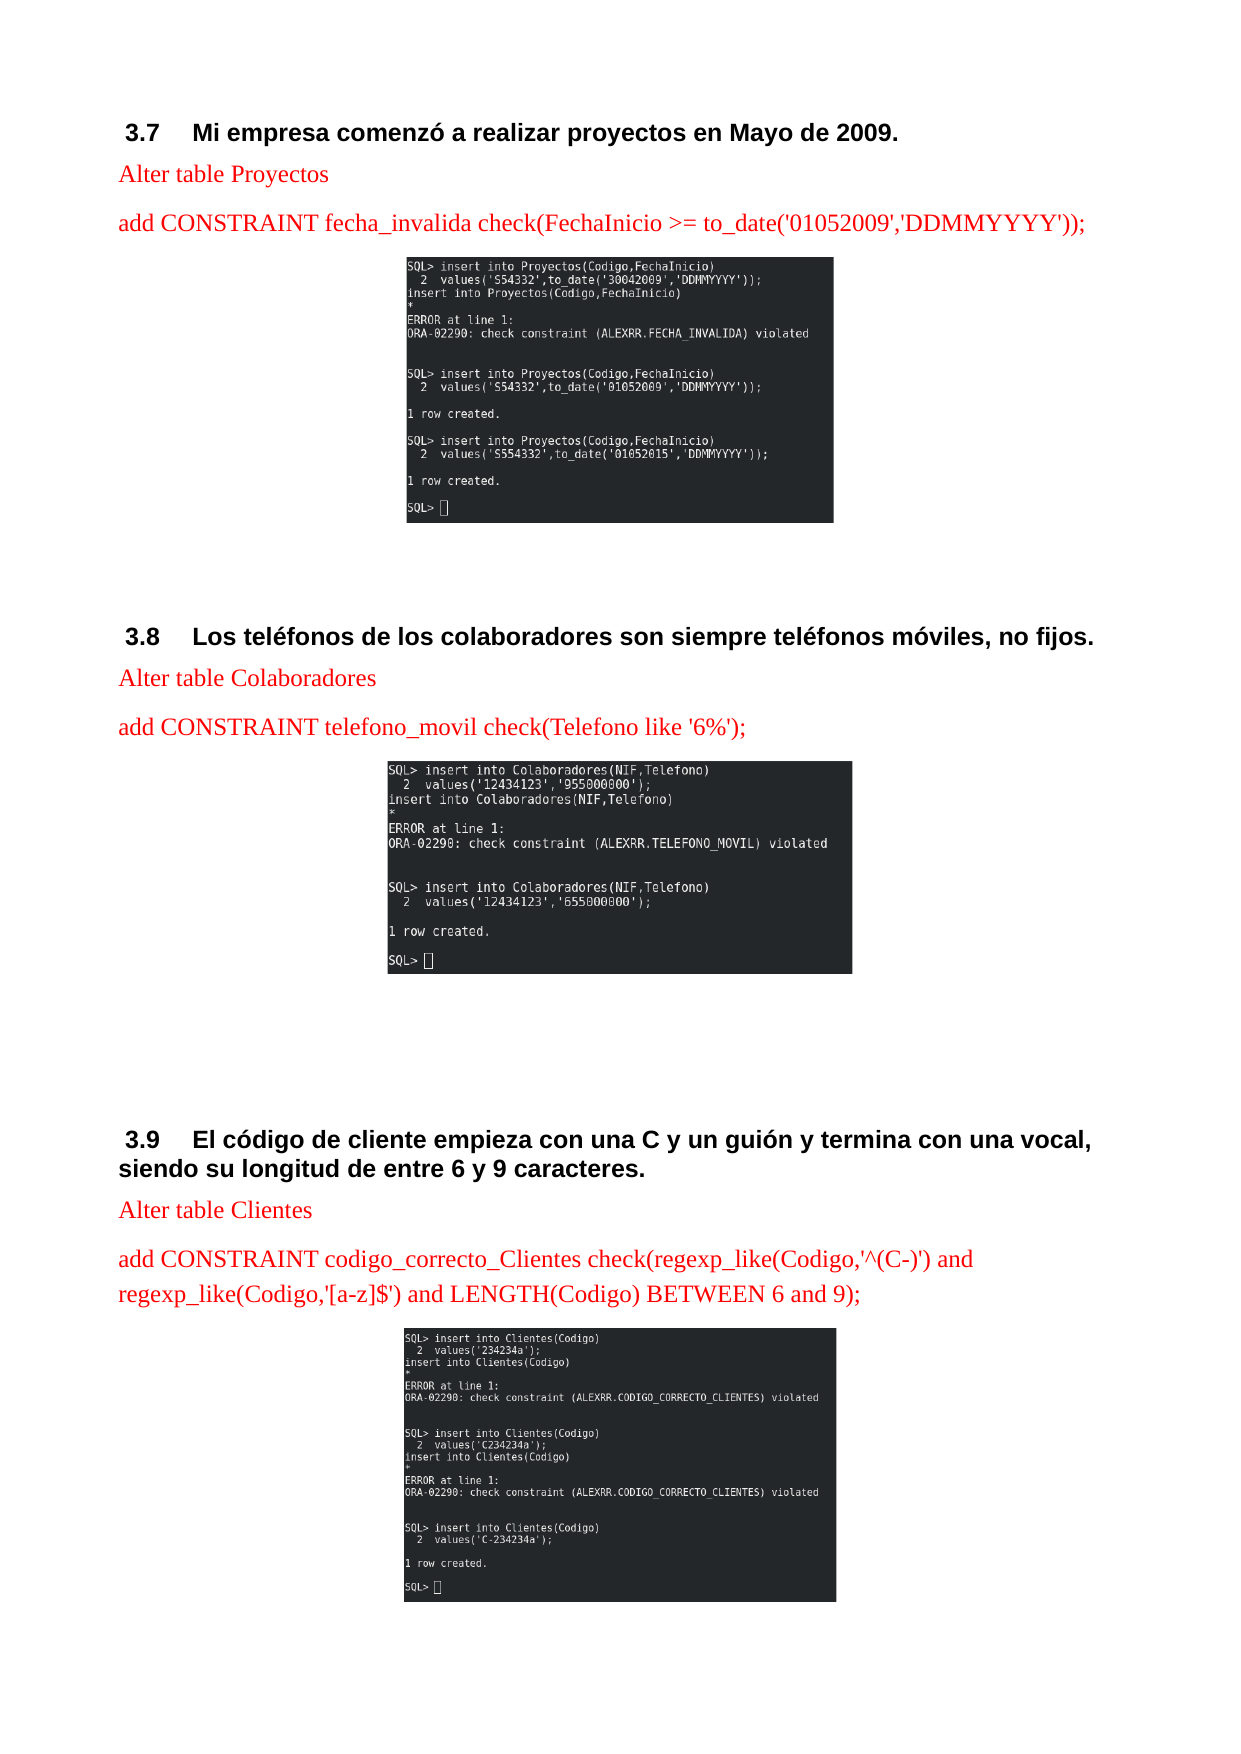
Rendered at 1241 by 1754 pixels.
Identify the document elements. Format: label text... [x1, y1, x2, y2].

text add CONSTRAINT telefono_movil check(Telefono like '6%'); [118, 712, 1122, 741]
text Alter table Proyectos [118, 159, 1122, 188]
text add CONSTRAINT fecha_invalida check(FechaInicio >= to_date('01052009','DDMMYYYY')); [118, 208, 1122, 237]
text add CONSTRAINT codigo_correcto_Clientes check(regexp_like(Codigo,'^(C-)') and regexp_like(Codigo,'[a-z]$') and LENGTH(Codigo) BETWEEN 6 and 9); [118, 1244, 1122, 1308]
text Alter table Colaboradores [118, 663, 1122, 692]
subtitle Mi empresa comenzó a realizar proyectos en Mayo de 2009. [118, 118, 1122, 147]
subtitle El código de cliente empieza con una C y un guión y termina con una vocal, siendo su longitud de entre 6 y 9 caracteres. [118, 1125, 1122, 1183]
subtitle Los teléfonos de los colaboradores son siempre teléfonos móviles, no fijos. [118, 622, 1122, 651]
text Alter table Clientes [118, 1195, 1122, 1224]
